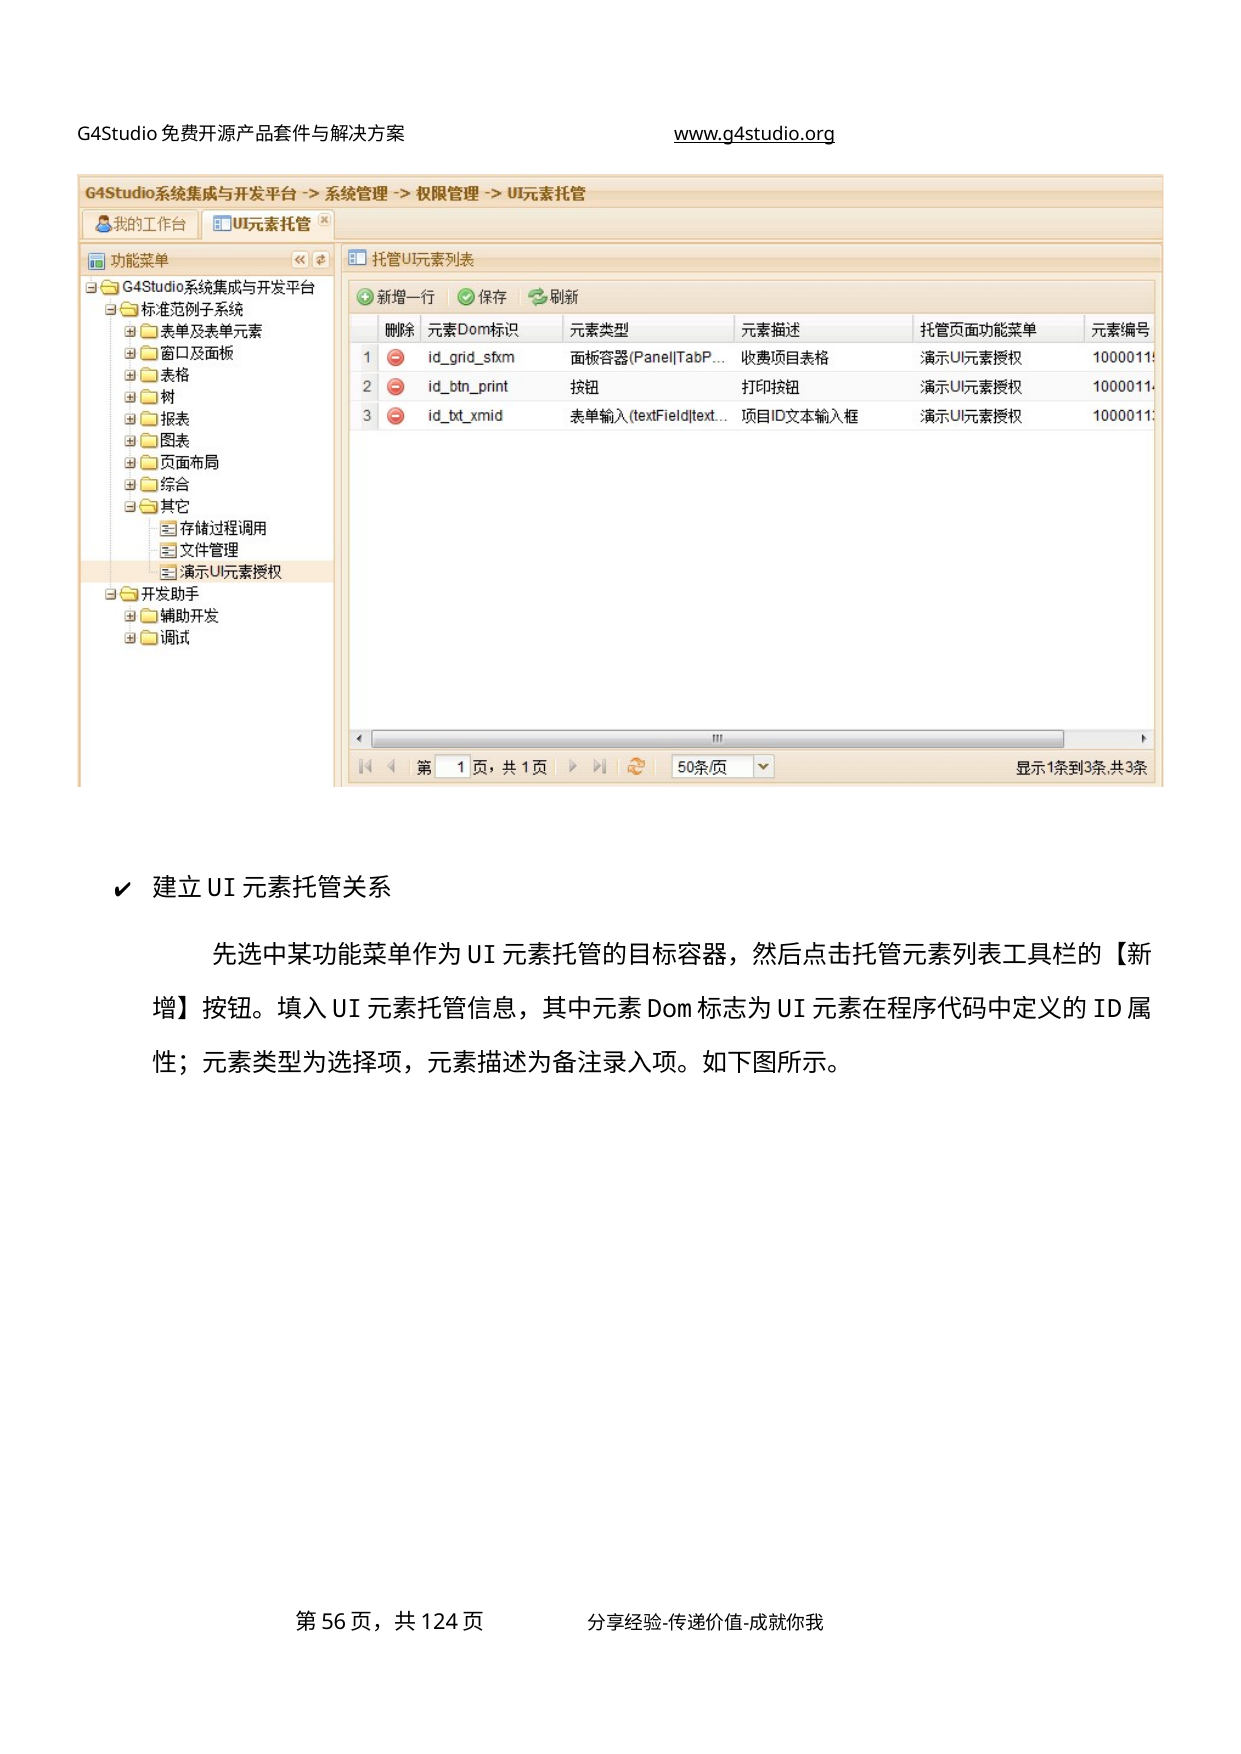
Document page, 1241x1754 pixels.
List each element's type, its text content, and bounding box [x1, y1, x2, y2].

list 建立UI元素托管关系 [114, 867, 1163, 903]
list 先选中某功能菜单作为UI元素托管的目标容器，然后点击托管元素列表工具栏的【新增】按钮。填入UI元素托管信息，其中元素Dom标志为UI元素在程序代码中定义的ID属性；元素类型为选择项，元素描述为备注录入项。如下图所示。 [114, 934, 1163, 1079]
picture [76, 174, 1164, 787]
